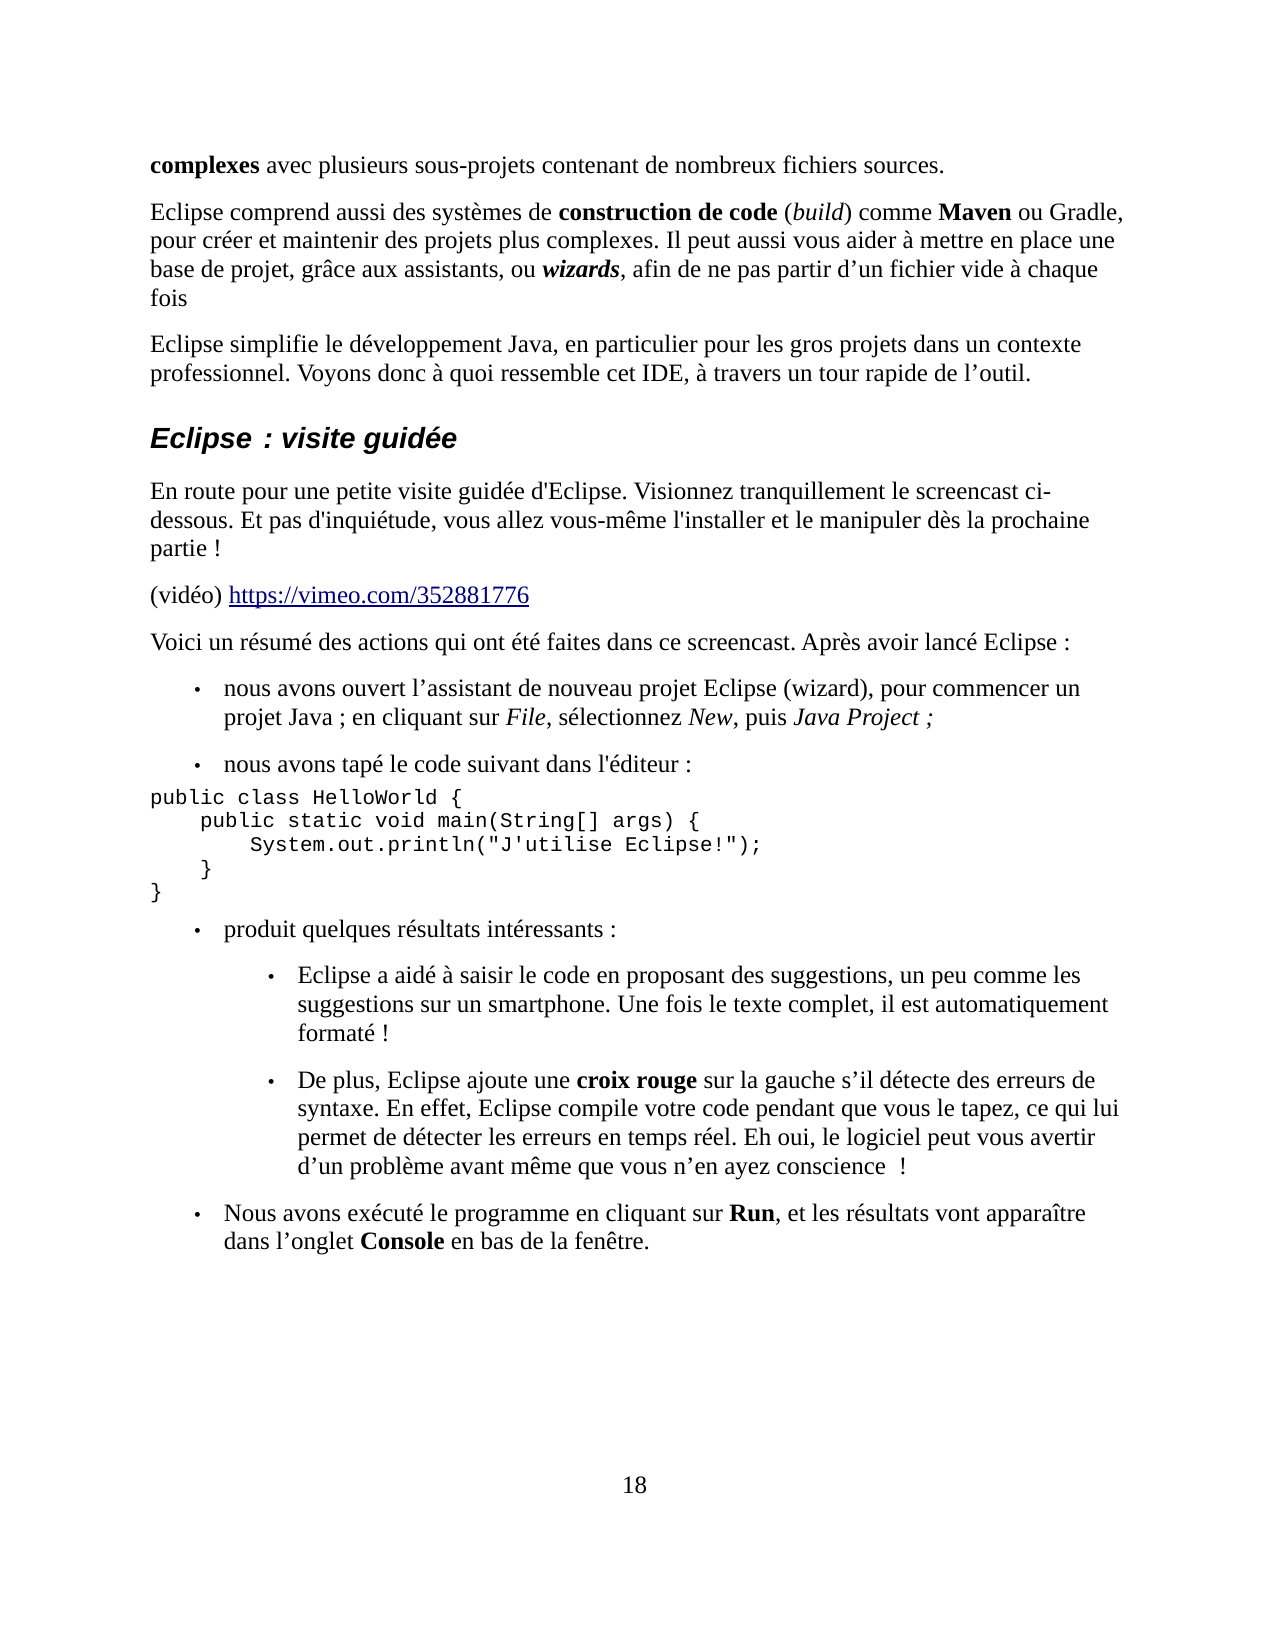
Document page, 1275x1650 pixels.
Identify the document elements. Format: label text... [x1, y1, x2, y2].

text Eclipse simplifie le développement Java, en particulier pour les gros projets dans un contexte professionnel. Voyons donc à quoi ressemble cet IDE, à travers un tour rapide de l’outil. [150, 329, 1125, 387]
list Nous avons exécuté le programme en cliquant sur Run, et les résultats vont apparaître dans l’onglet Console en bas de la fenêtre. [194, 1198, 1125, 1255]
list nous avons ouvert l’assistant de nouveau projet Eclipse (wizard), pour commencer un projet Java ; en cliquant sur File, sélectionnez New, puis Java Project ; [194, 673, 1125, 731]
list Eclipse a aidé à saisir le code en proposant des suggestions, un peu comme les suggestions sur un smartphone. Une fois le texte complet, il est automatiquement formaté ! [268, 961, 1125, 1047]
list De plus, Eclipse ajoute une croix rouge sur la gauche s’il détecte des erreurs de syntaxe. En effet, Eclipse compile votre code pendant que vous le tapez, ce qui lui permet de détecter les erreurs en temps réel. Eh oui, le logiciel peut vous avertir d’un problème avant même que vous n’en ayez conscience ! [268, 1065, 1125, 1180]
text Eclipse comprend aussi des systèmes de construction de code (build) comme Maven ou Gradle, pour créer et maintenir des projets plus complexes. Il peut aussi vous aider à mettre en place une base de projet, grâce aux assistants, ou wizards, afin de ne pas partir d’un fichier vide à chaque fois [150, 197, 1125, 312]
list nous avons tapé le code suivant dans l'éditeur : [194, 749, 1125, 778]
text (vidéo) https://vimeo.com/352881776 [150, 580, 1125, 609]
subtitle Eclipse : visite guidée [150, 421, 1125, 454]
text } [150, 881, 1125, 905]
text complexes avec plusieurs sous-projets contenant de nombreux fichiers sources. [150, 150, 1125, 179]
text System.out.println("J'utilise Eclipse!"); [150, 834, 1125, 858]
text public static void main(String[] args) { [150, 810, 1125, 834]
list produit quelques résultats intéressants : [194, 914, 1125, 943]
text En route pour une petite visite guidée d'Eclipse. Visionnez tranquillement le screencast ci-dessous. Et pas d'inquiétude, vous allez vous-même l'installer et le manipuler dès la prochaine partie ! [150, 476, 1125, 562]
text Voici un résumé des actions qui ont été faites dans ce screencast. Après avoir lancé Eclipse : [150, 627, 1125, 656]
text public class HelloWorld { [150, 787, 1125, 810]
text } [150, 858, 1125, 881]
